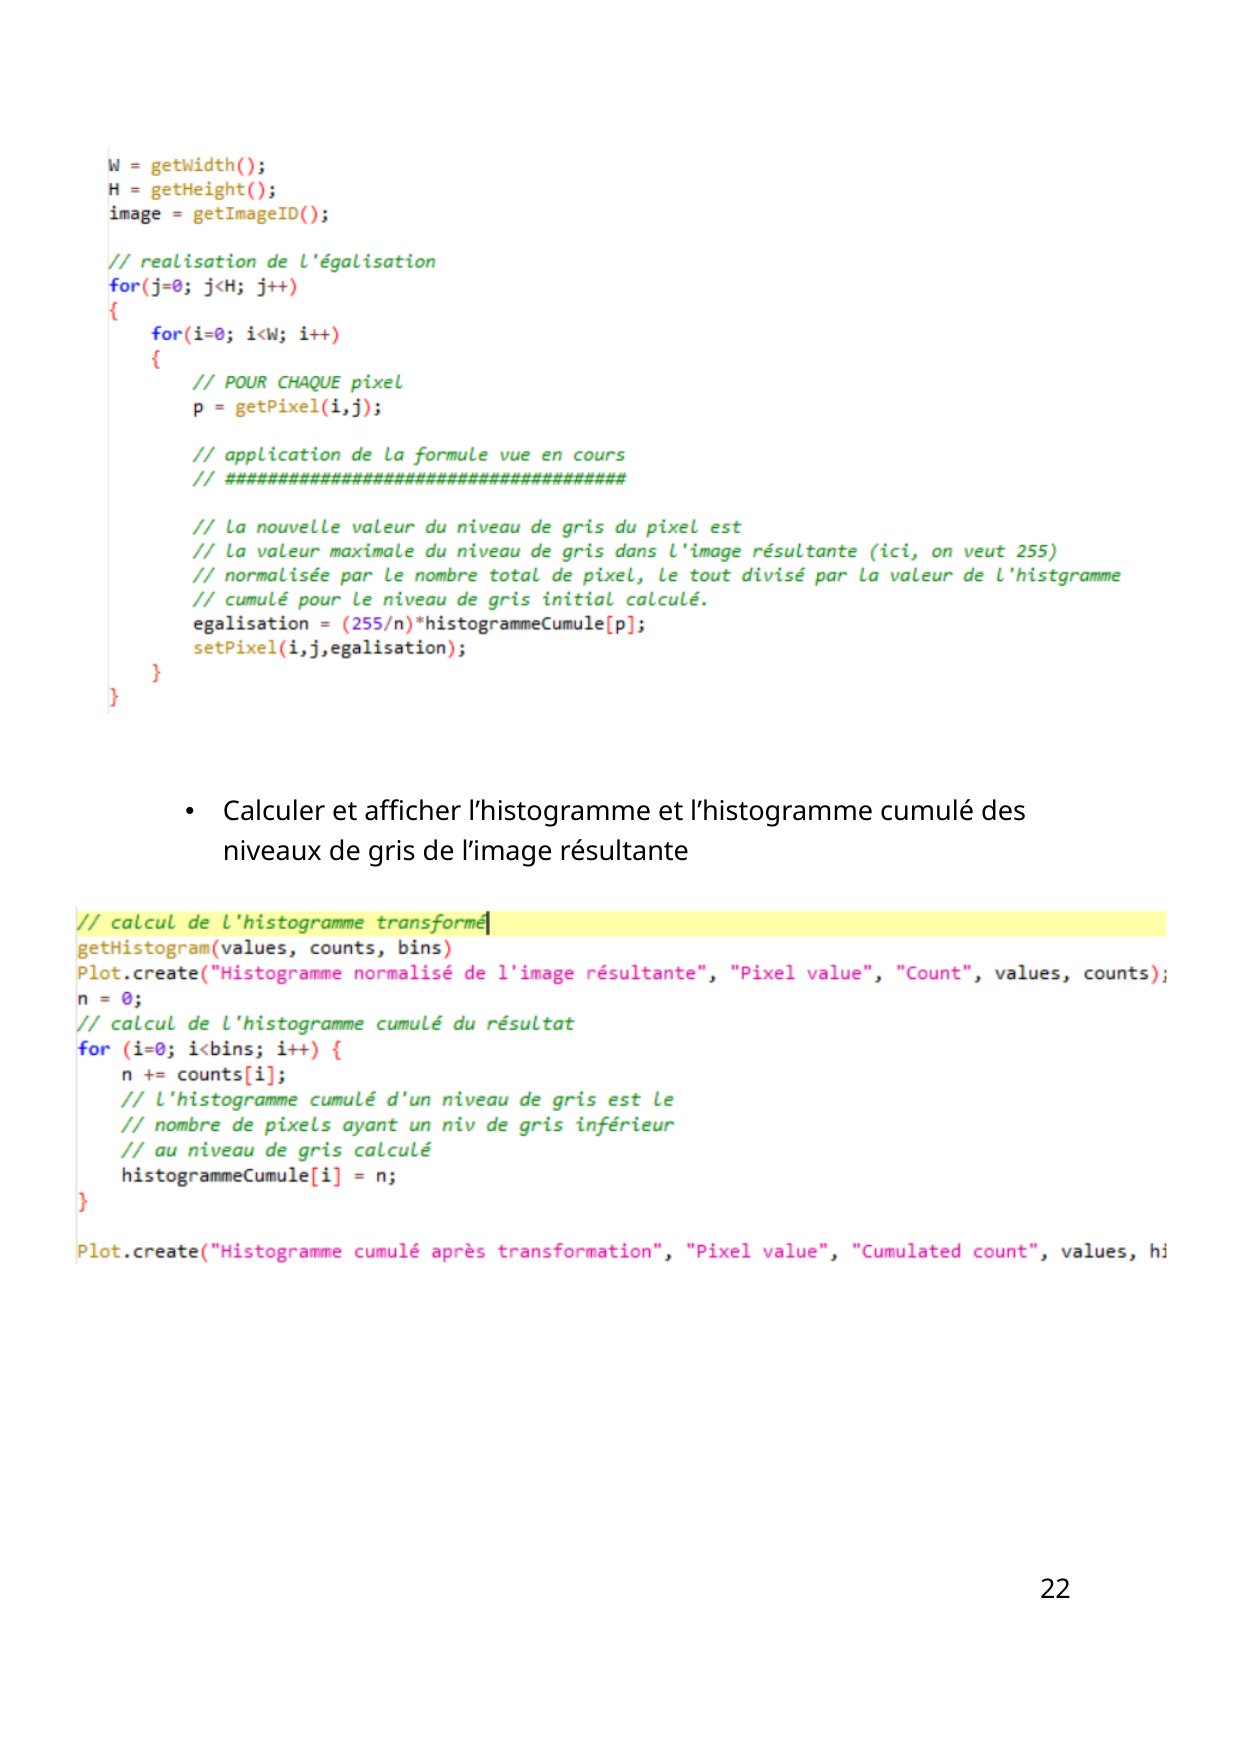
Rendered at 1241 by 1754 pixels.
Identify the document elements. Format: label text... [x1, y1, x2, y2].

list Calculer et afficher l’histogramme et l’histogramme cumulé des niveaux de gris de l’image résultante [185, 792, 1093, 868]
picture [73, 906, 1167, 1264]
picture [107, 147, 1133, 714]
